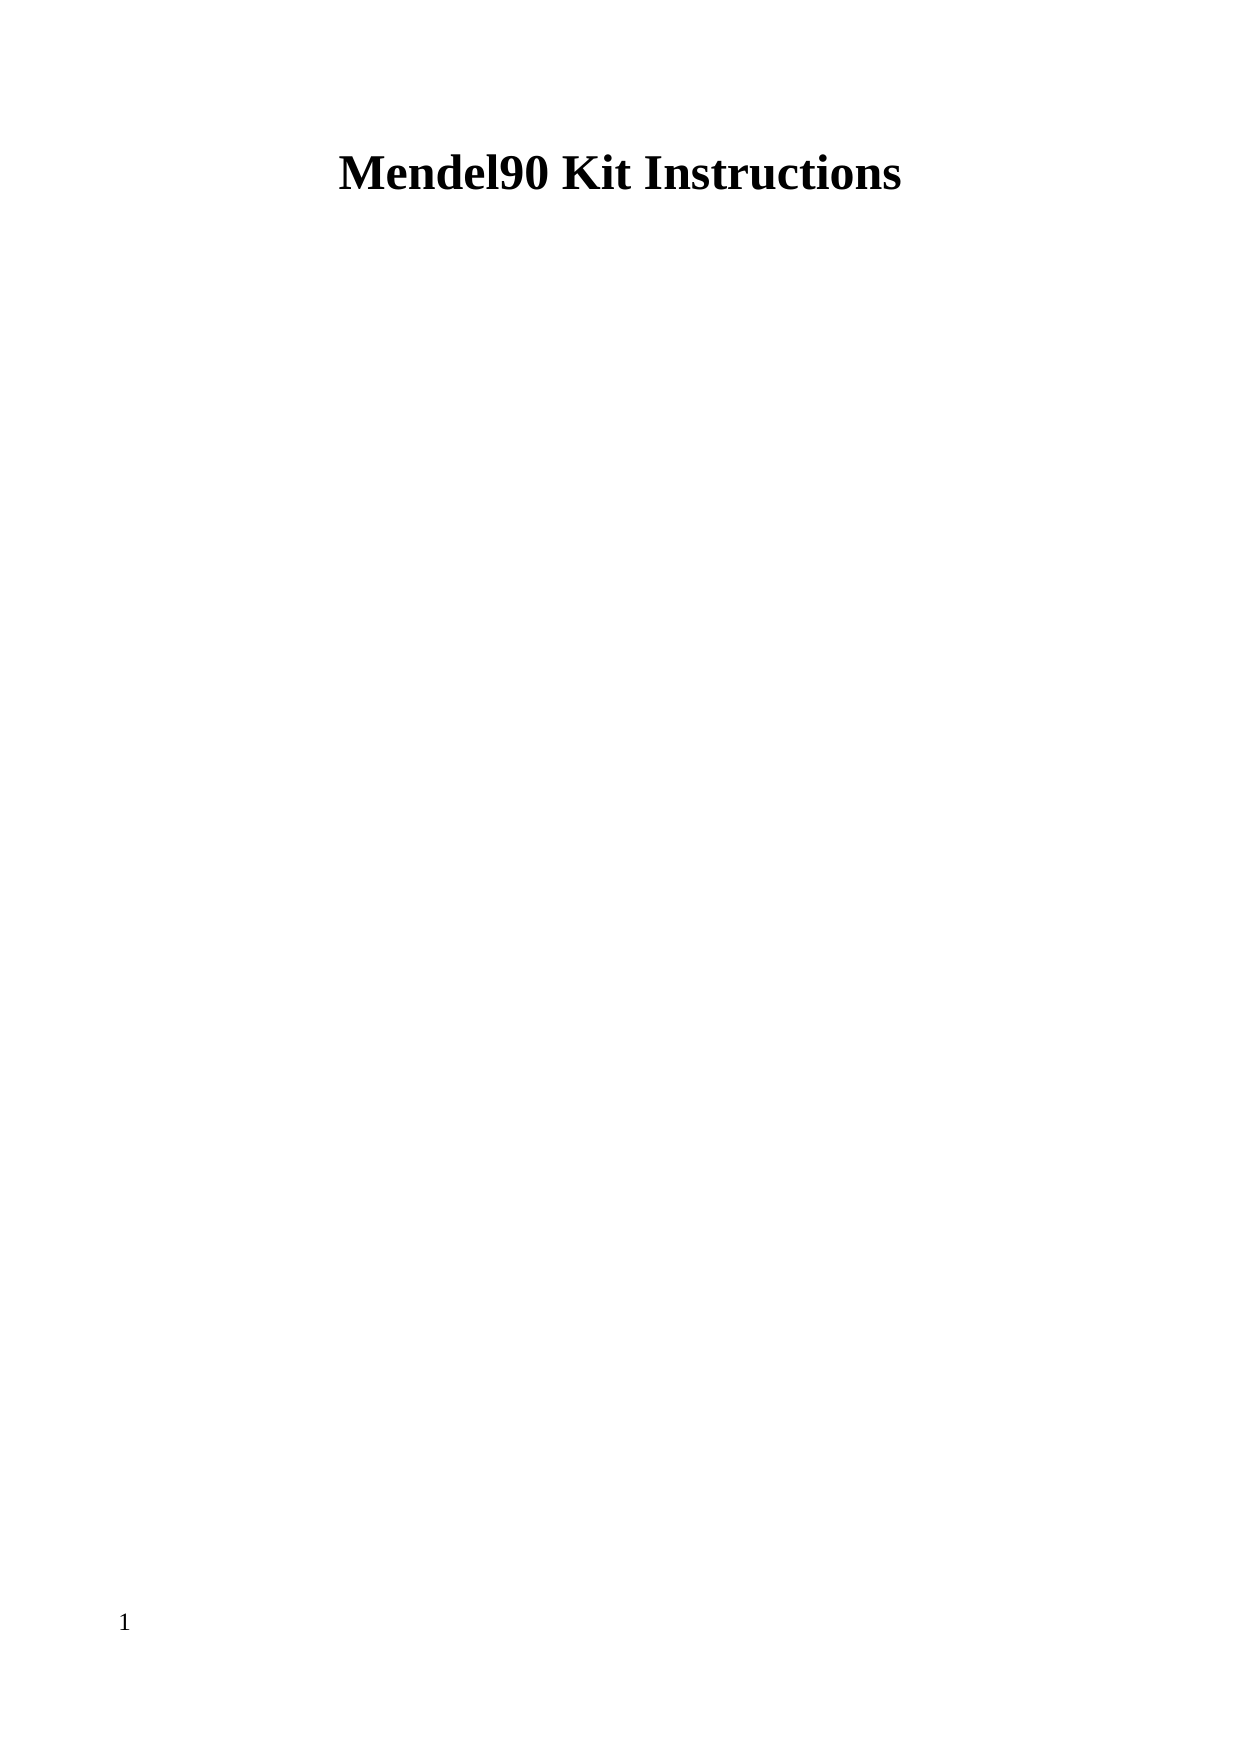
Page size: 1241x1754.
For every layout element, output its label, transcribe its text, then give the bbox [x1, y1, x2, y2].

subtitle Mendel90 Kit Instructions [118, 143, 1122, 201]
